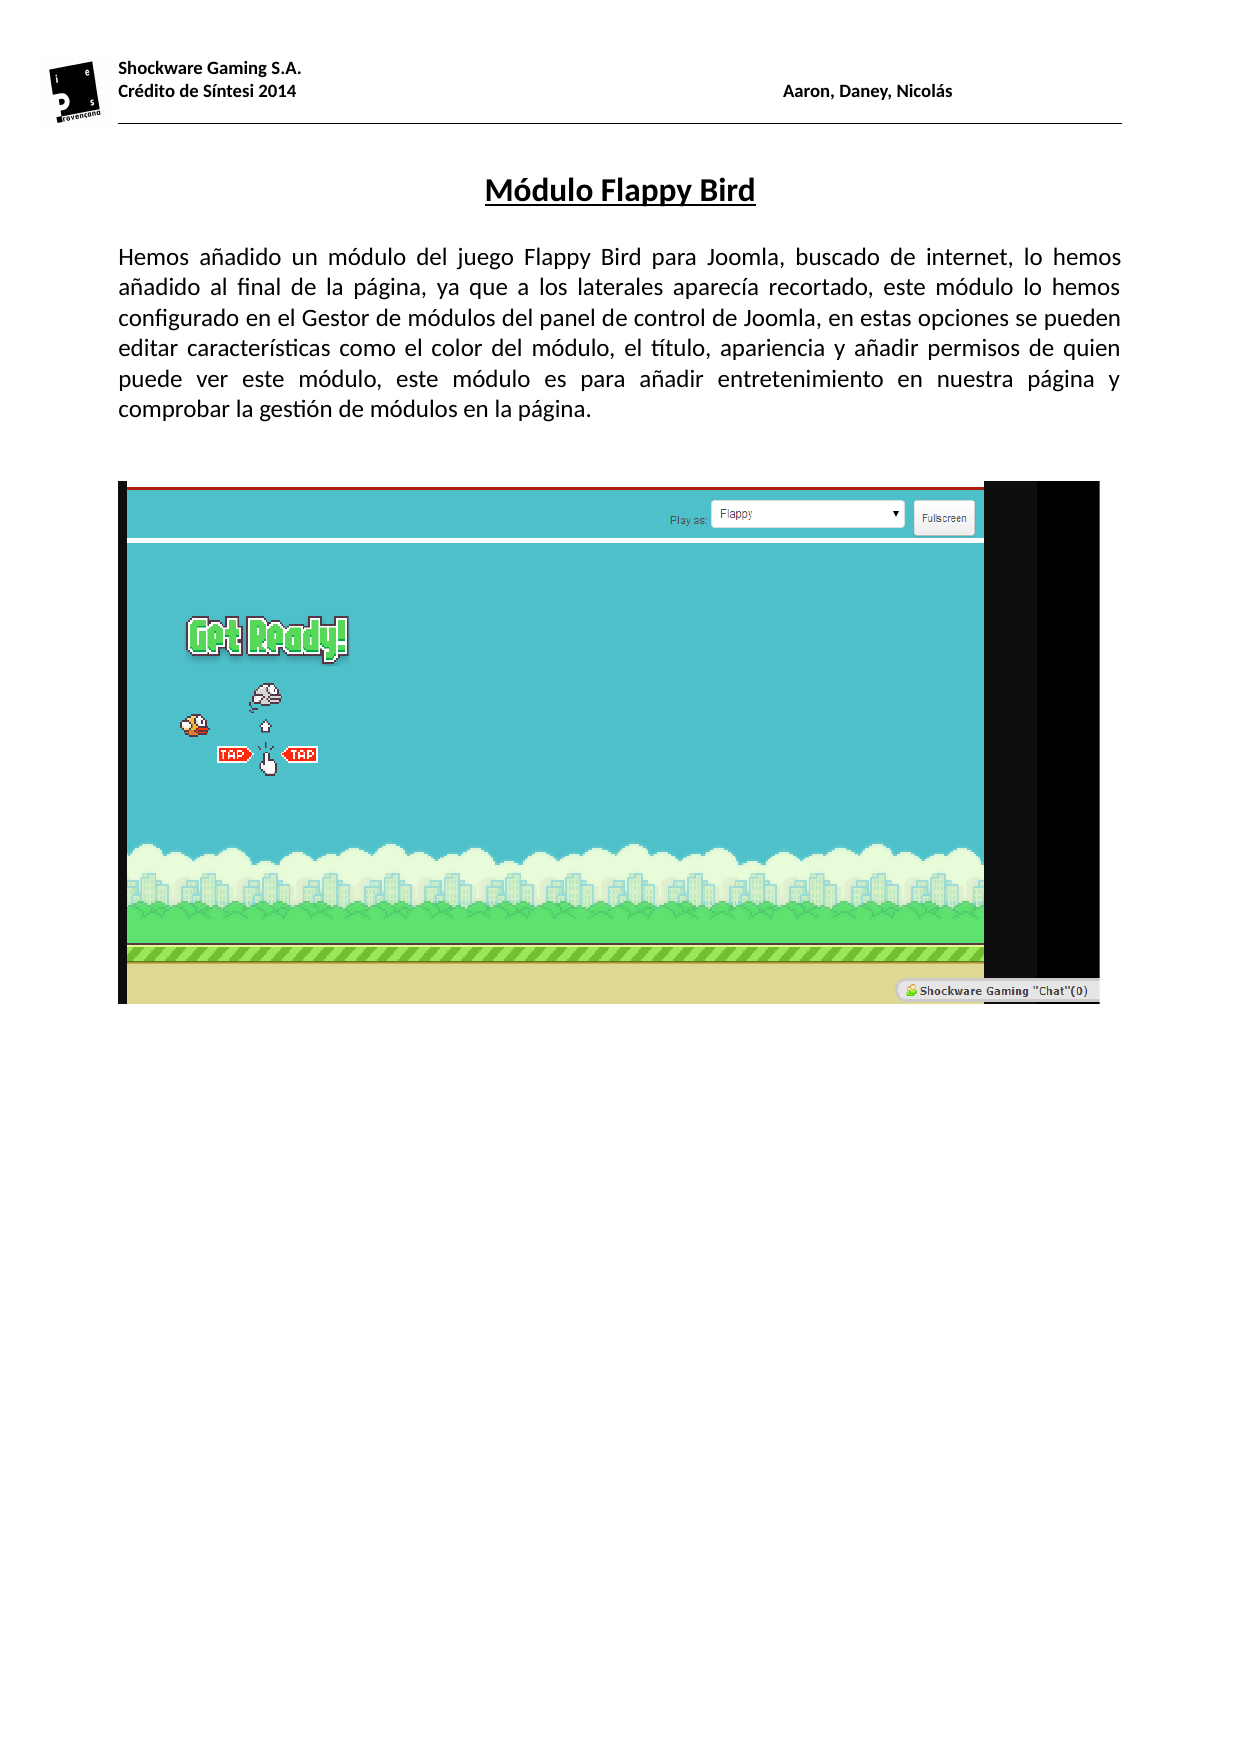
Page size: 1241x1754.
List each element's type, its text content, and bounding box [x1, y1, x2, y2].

text Hemos añadido un módulo del juego Flappy Bird para Joomla, buscado de internet, lo hemos añadido al final de la página, ya que a los laterales aparecía recortado, este módulo lo hemos configurado en el Gestor de módulos del panel de control de Joomla, en estas opciones se pueden editar características como el color del módulo, el título, apariencia y añadir permisos de quien puede ver este módulo, este módulo es para añadir entretenimiento en nuestra página y comprobar la gestión de módulos en la página. [118, 241, 1122, 424]
subtitle Módulo Flappy Bird [118, 169, 1122, 210]
